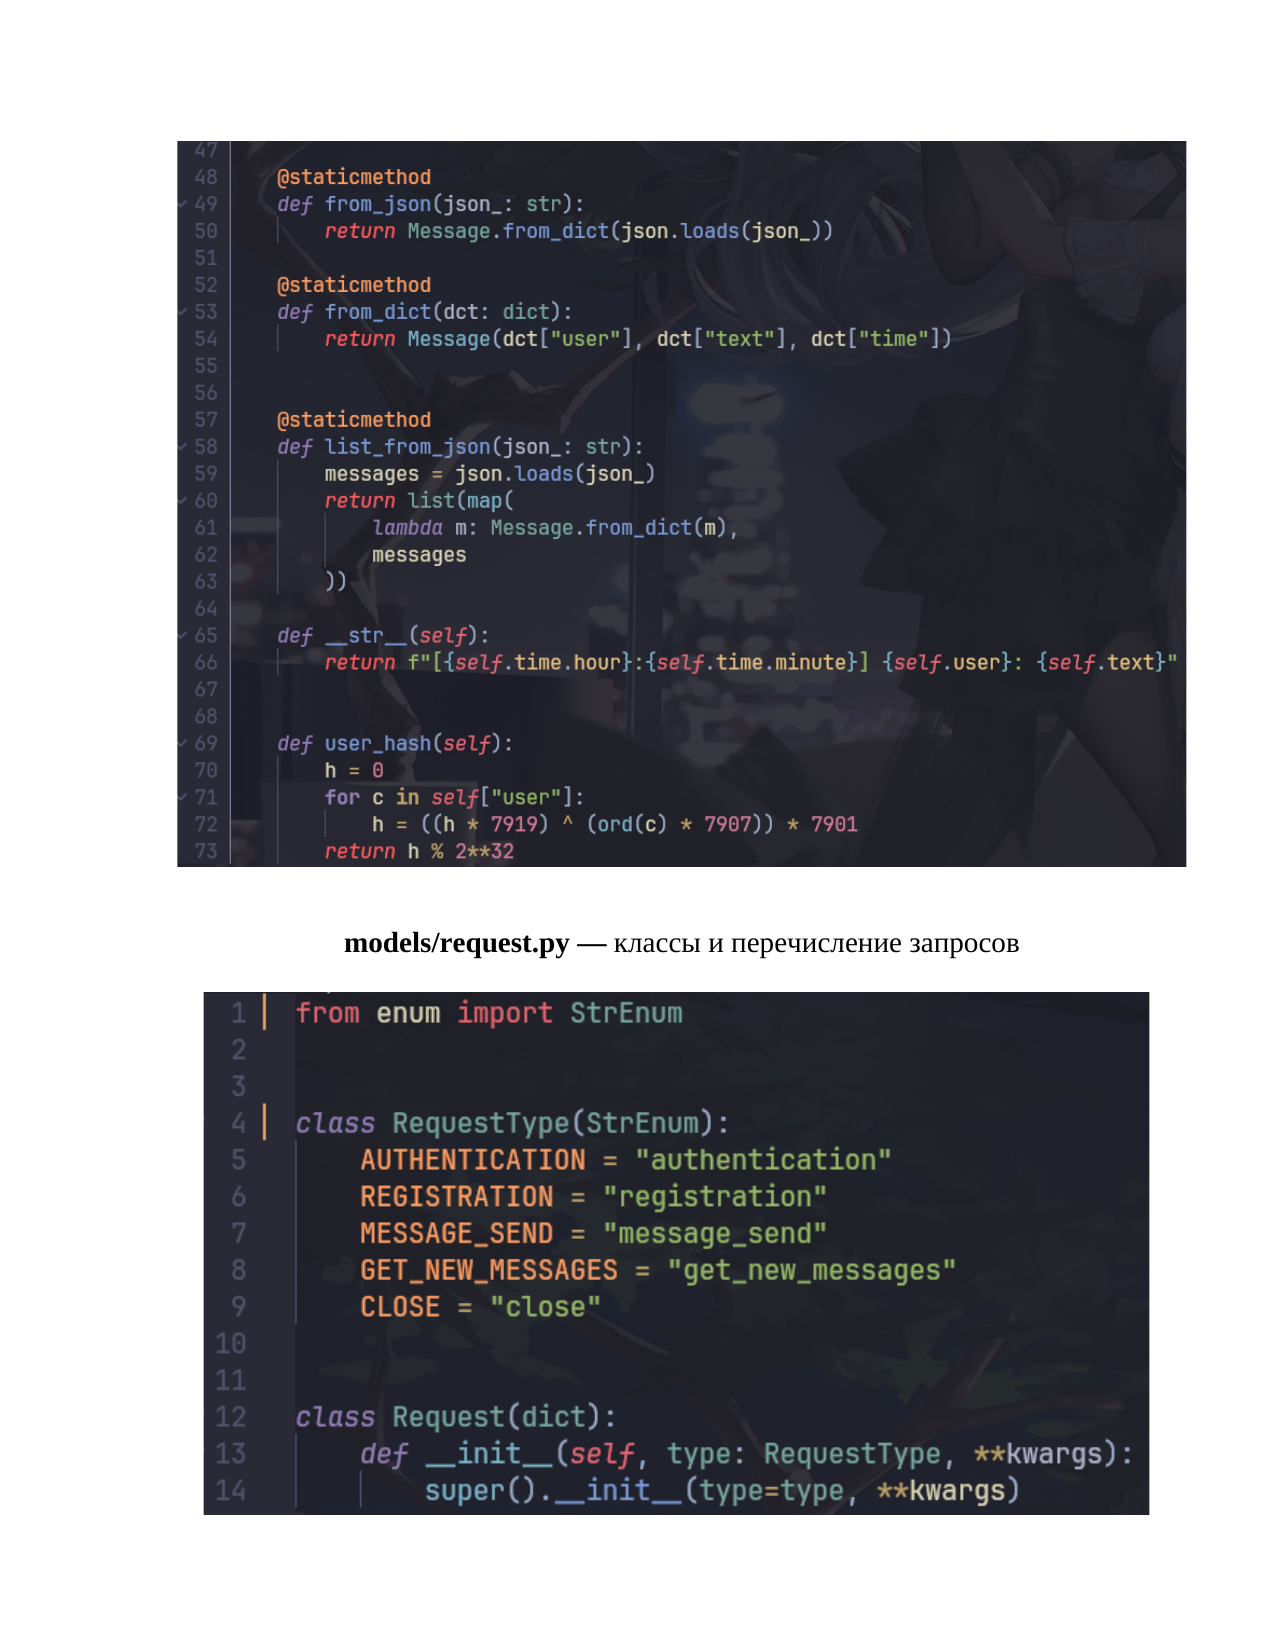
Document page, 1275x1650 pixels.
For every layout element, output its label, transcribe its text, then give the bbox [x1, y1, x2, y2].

picture [177, 141, 1187, 867]
picture [203, 992, 1150, 1515]
text models/request.py — классы и перечисление запросов [177, 925, 1186, 958]
